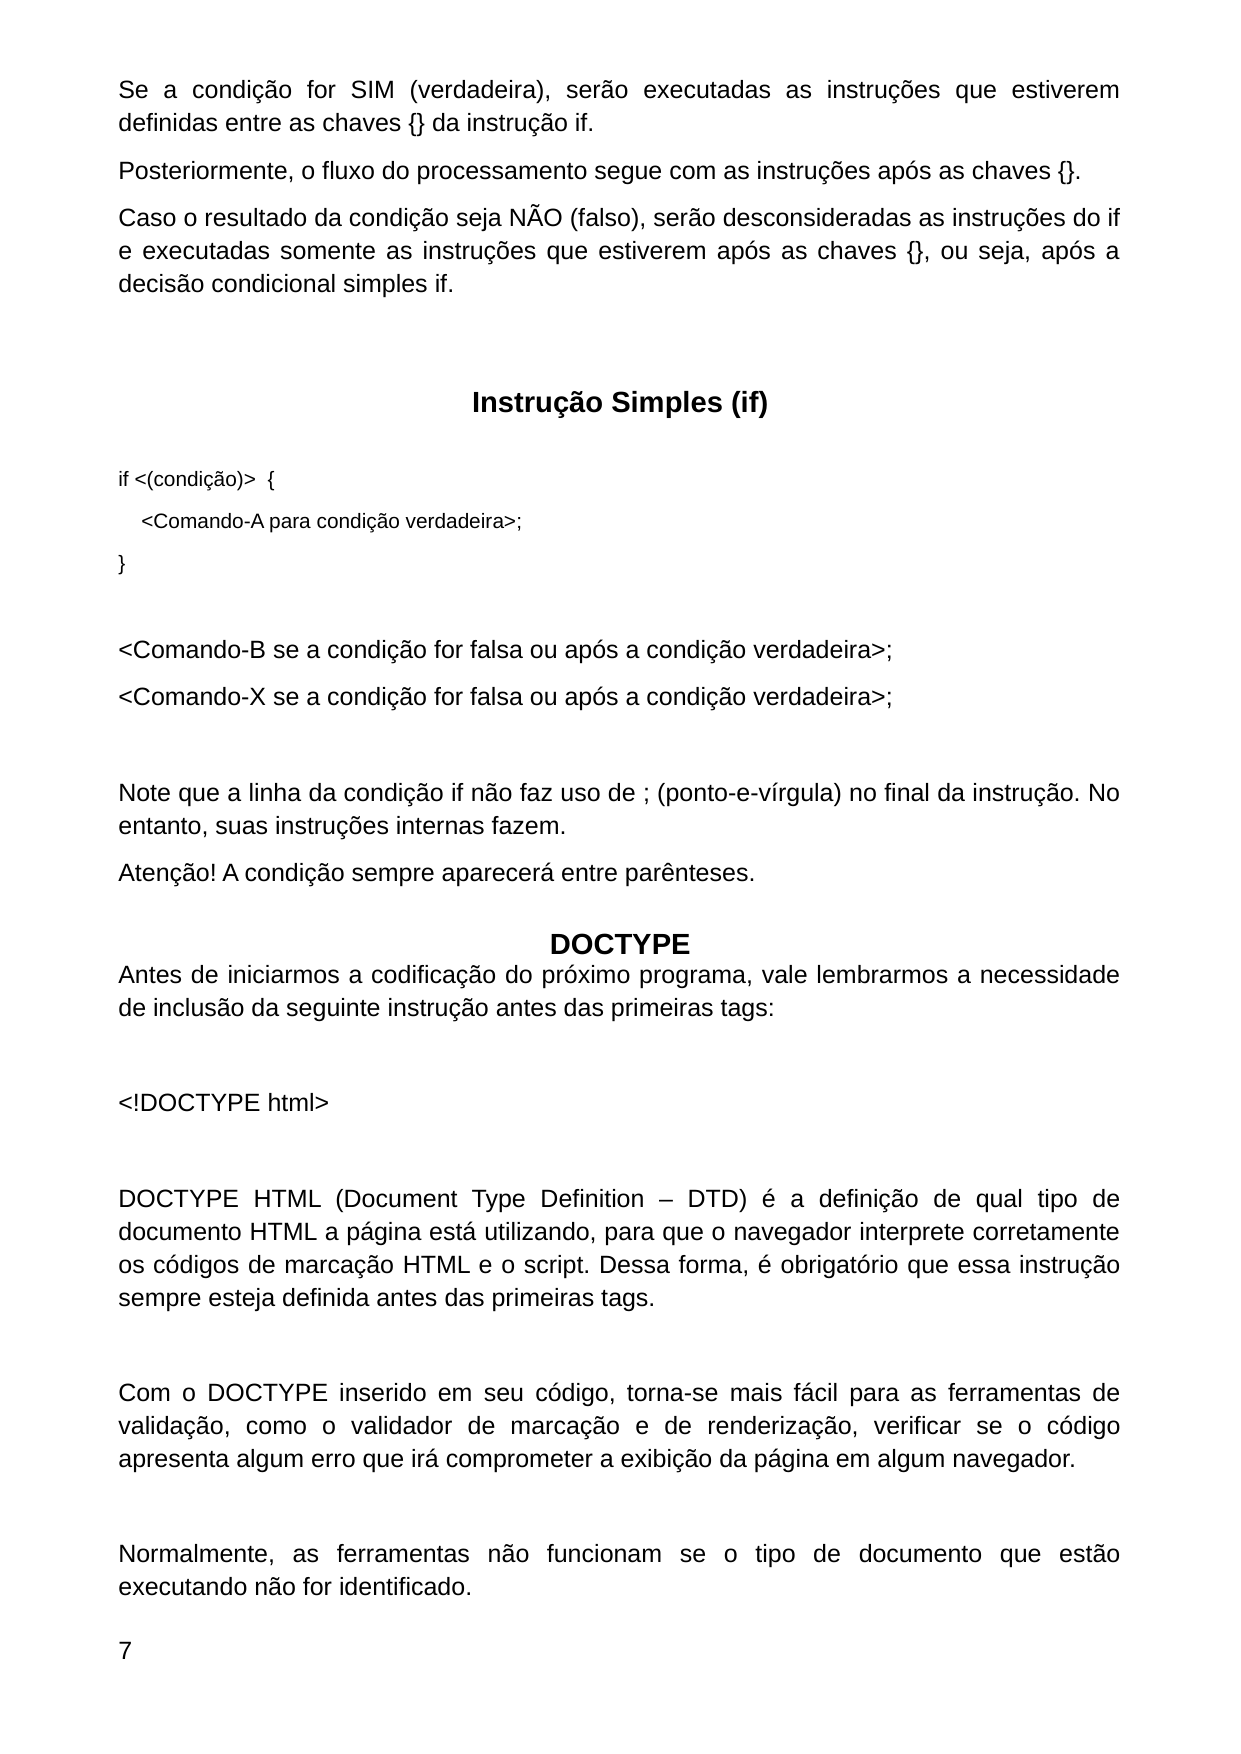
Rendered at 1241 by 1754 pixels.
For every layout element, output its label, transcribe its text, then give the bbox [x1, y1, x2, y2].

text <Comando-B se a condição for falsa ou após a condição verdadeira>; [118, 635, 1122, 663]
text Normalmente, as ferramentas não funcionam se o tipo de documento que estão executando não for identificado. [118, 1539, 1122, 1601]
text Caso o resultado da condição seja NÃO (falso), serão desconsideradas as instruções do if e executadas somente as instruções que estiverem após as chaves {}, ou seja, após a decisão condicional simples if. [118, 203, 1122, 298]
subtitle DOCTYPE [118, 927, 1122, 960]
text Atenção! A condição sempre aparecerá entre parênteses. [118, 858, 1122, 887]
text if <(condição)> { [118, 466, 1122, 490]
text <Comando-X se a condição for falsa ou após a condição verdadeira>; [118, 682, 1122, 711]
text <Comando-A para condição verdadeira>; [118, 508, 1122, 532]
text Antes de iniciarmos a codificação do próximo programa, vale lembrarmos a necessidade de inclusão da seguinte instrução antes das primeiras tags: [118, 960, 1122, 1022]
text Se a condição for SIM (verdadeira), serão executadas as instruções que estiverem definidas entre as chaves {} da instrução if. [118, 75, 1122, 137]
text Note que a linha da condição if não faz uso de ; (ponto-e-vírgula) no final da instrução. No entanto, suas instruções internas fazem. [118, 778, 1122, 839]
text } [118, 551, 1122, 574]
text Com o DOCTYPE inserido em seu código, torna-se mais fácil para as ferramentas de validação, como o validador de marcação e de renderização, verificar se o código apresenta algum erro que irá comprometer a exibição da página em algum navegador. [118, 1378, 1122, 1473]
text DOCTYPE HTML (Document Type Definition – DTD) é a definição de qual tipo de documento HTML a página está utilizando, para que o navegador interprete corretamente os códigos de marcação HTML e o script. Dessa forma, é obrigatório que essa instrução sempre esteja definida antes das primeiras tags. [118, 1184, 1122, 1311]
subtitle Instrução Simples (if) [118, 385, 1122, 419]
text <!DOCTYPE html> [118, 1088, 1122, 1117]
text Posteriormente, o fluxo do processamento segue com as instruções após as chaves {}. [118, 156, 1122, 184]
